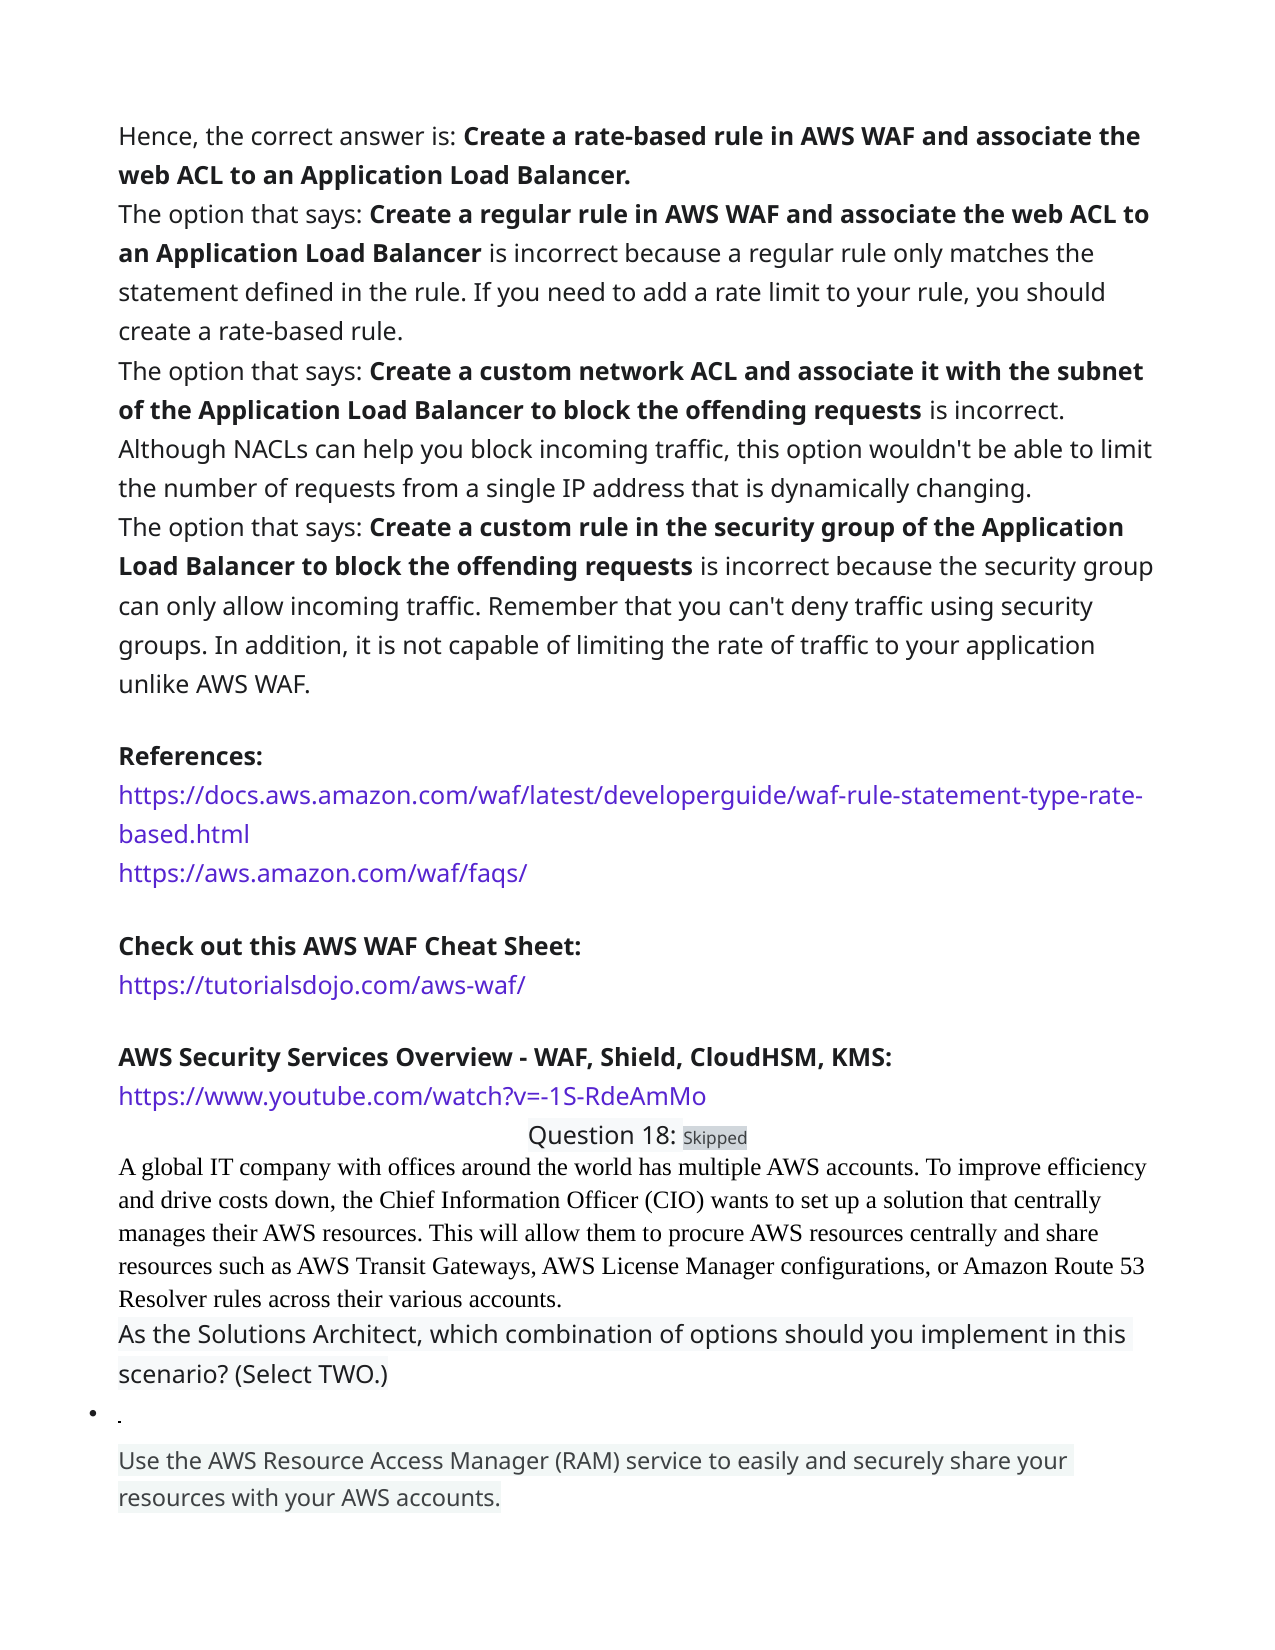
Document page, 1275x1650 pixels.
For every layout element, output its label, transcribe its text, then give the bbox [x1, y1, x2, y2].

text As the Solutions Architect, which combination of options should you implement in this scenario? (Select TWO.) [118, 1317, 1157, 1390]
text A global IT company with offices around the world has multiple AWS accounts. To improve efficiency and drive costs down, the Chief Information Officer (CIO) wants to set up a solution that centrally manages their AWS resources. This will allow them to procure AWS resources centrally and share resources such as AWS Transit Gateways, AWS License Manager configurations, or Amazon Route 53 Resolver rules across their various accounts. [118, 1152, 1157, 1313]
text Question 18: Skipped [118, 1118, 1157, 1152]
text https://www.youtube.com/watch?v=-1S-RdeAmMo [118, 1079, 1157, 1113]
text AWS Security Services Overview - WAF, Shield, CloudHSM, KMS: [118, 1040, 1157, 1074]
text https://tutorialsdojo.com/aws-waf/ [118, 967, 1157, 1002]
text References: [118, 739, 1157, 773]
text The option that says: Create a custom rule in the security group of the Application Load Balancer to block the offending requests is incorrect because the security group can only allow incoming traffic. Remember that you can't deny traffic using security groups. In addition, it is not capable of limiting the rate of traffic to your application unlike AWS WAF. [118, 510, 1157, 701]
list Use the AWS Resource Access Manager (RAM) service to easily and securely share your resources with your AWS accounts. [118, 1444, 1157, 1513]
text Check out this AWS WAF Cheat Sheet: [118, 928, 1157, 962]
list ​ [118, 1396, 1157, 1429]
text The option that says: Create a regular rule in AWS WAF and associate the web ACL to an Application Load Balancer is incorrect because a regular rule only matches the statement defined in the rule. If you need to add a rate limit to your rule, you should create a rate-based rule. [118, 196, 1157, 348]
text https://aws.amazon.com/waf/faqs/ [118, 856, 1157, 890]
text The option that says: Create a custom network ACL and associate it with the subnet of the Application Load Balancer to block the offending requests is incorrect. Although NACLs can help you block incoming traffic, this option wouldn't be able to limit the number of requests from a single IP address that is dynamically changing. [118, 353, 1157, 505]
text Hence, the correct answer is: Create a rate-based rule in AWS WAF and associate the web ACL to an Application Load Balancer. [118, 118, 1157, 191]
text https://docs.aws.amazon.com/waf/latest/developerguide/waf-rule-statement-type-rate-based.html [118, 778, 1157, 851]
